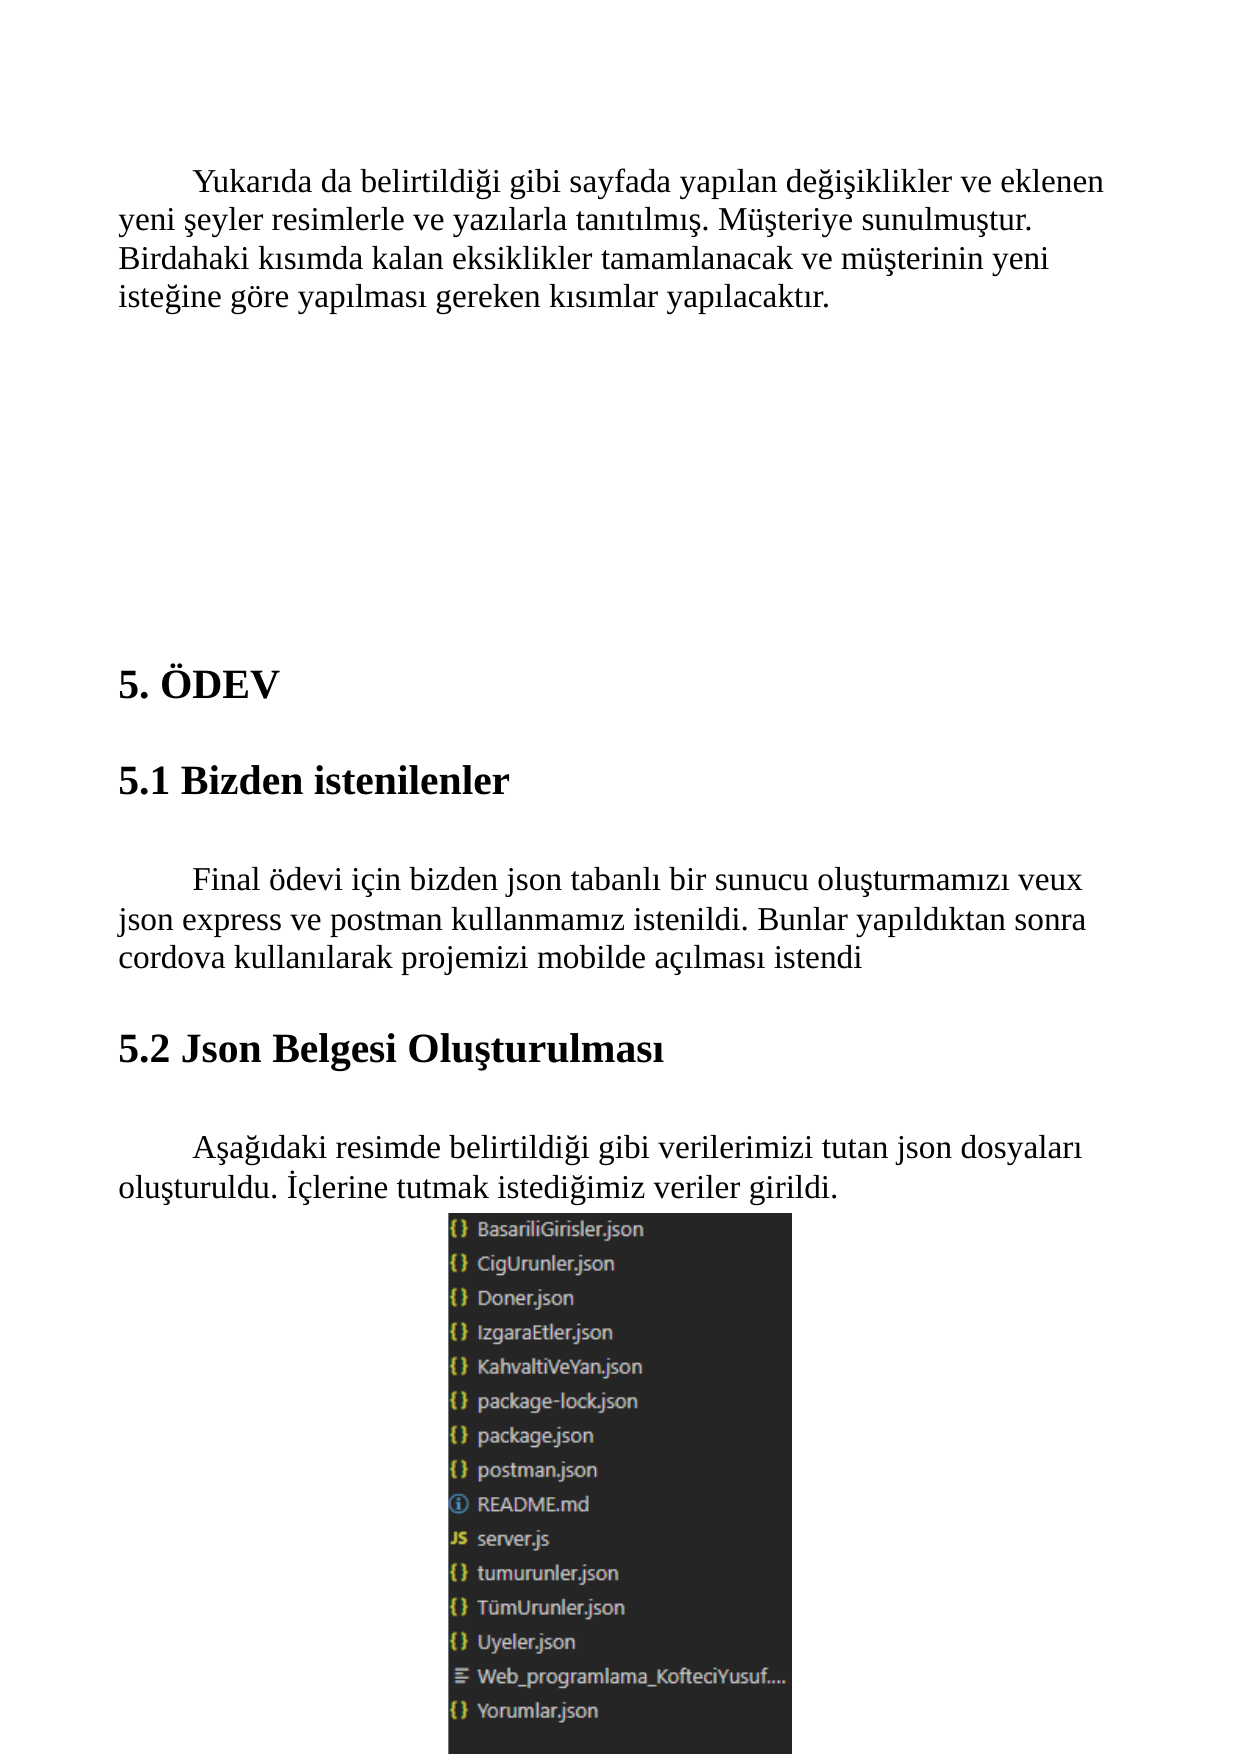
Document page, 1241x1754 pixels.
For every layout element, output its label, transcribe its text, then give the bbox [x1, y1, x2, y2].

text Yukarıda da belirtildiği gibi sayfada yapılan değişiklikler ve eklenen yeni şeyler resimlerle ve yazılarla tanıtılmış. Müşteriye sunulmuştur. Birdahaki kısımda kalan eksiklikler tamamlanacak ve müşterinin yeni isteğine göre yapılması gereken kısımlar yapılacaktır. [118, 161, 1122, 314]
text Aşağıdaki resimde belirtildiği gibi verilerimizi tutan json dosyaları oluşturuldu. İçlerine tutmak istediğimiz veriler girildi. [118, 1119, 1122, 1206]
text 5.2 Json Belgesi Oluşturulması [118, 1024, 1122, 1072]
text 5. ÖDEV [118, 659, 1122, 707]
text 5.1 Bizden istenilenler [118, 755, 1122, 803]
text Final ödevi için bizden json tabanlı bir sunucu oluşturmamızı veux json express ve postman kullanmamız istenildi. Bunlar yapıldıktan sonra cordova kullanılarak projemizi mobilde açılması istendi [118, 851, 1122, 976]
picture [448, 1213, 792, 1754]
